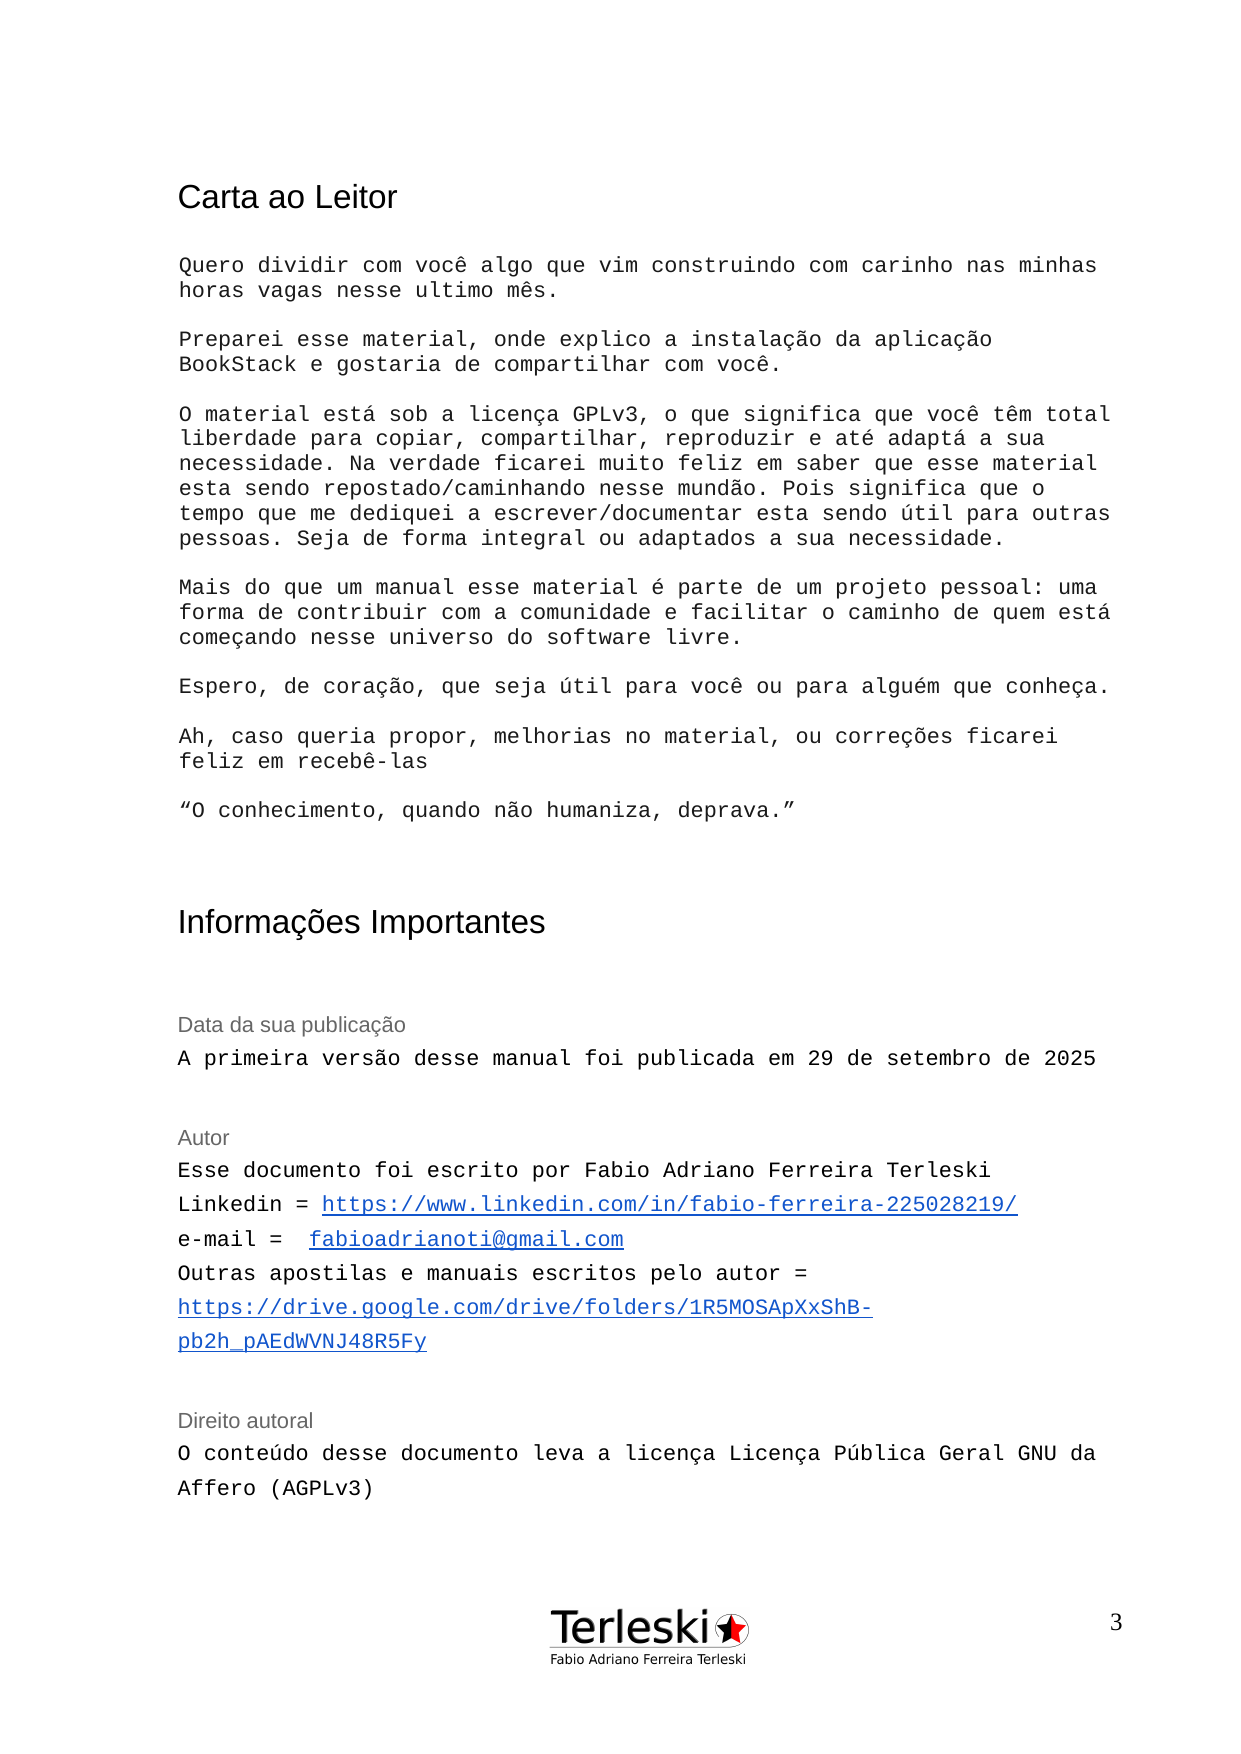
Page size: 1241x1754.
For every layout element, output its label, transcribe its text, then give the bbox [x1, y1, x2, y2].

text Data da sua publicação [177, 1012, 1122, 1037]
text Linkedin = https://www.linkedin.com/in/fabio-ferreira-225028219/ [177, 1193, 1122, 1218]
picture [549, 1607, 750, 1667]
text Autor [177, 1125, 1122, 1150]
text e-mail = fabioadrianoti@gmail.com [177, 1228, 1122, 1252]
text O conteúdo desse documento leva a licença Licença Pública Geral GNU da Affero (AGPLv3) [177, 1443, 1122, 1502]
text Carta ao Leitor [177, 177, 1122, 216]
subtitle Informações Importantes [177, 903, 1122, 941]
text Direito autoral [177, 1408, 1122, 1433]
text Quero dividir com você algo que vim construindo com carinho nas minhas horas vagas nesse ultimo mês. Preparei esse material, onde explico a instalação da aplicação BookStack e gostaria de compartilhar com você. O material está sob a licença GPLv3, o que significa que você têm total liberdade para copiar, compartilhar, reproduzir e até adaptá a sua necessidade. Na verdade ficarei muito feliz em saber que esse material esta sendo repostado/caminhando nesse mundão. Pois significa que o tempo que me dediquei a escrever/documentar esta sendo útil para outras pessoas. Seja de forma integral ou adaptados a sua necessidade. Mais do que um manual esse material é parte de um projeto pessoal: uma forma de contribuir com a comunidade e facilitar o caminho de quem está começando nesse universo do software livre. Espero, de coração, que seja útil para você ou para alguém que conheça. Ah, caso queria propor, melhorias no material, ou correções ficarei feliz em recebê-las “O conhecimento, quando não humaniza, deprava.” [177, 254, 1122, 824]
text A primeira versão desse manual foi publicada em 29 de setembro de 2025 [177, 1047, 1122, 1072]
text Outras apostilas e manuais escritos pelo autor = https://drive.google.com/drive/folders/1R5MOSApXxShB-pb2h_pAEdWVNJ48R5Fy [177, 1262, 1122, 1355]
text Esse documento foi escrito por Fabio Adriano Ferreira Terleski [177, 1159, 1122, 1184]
